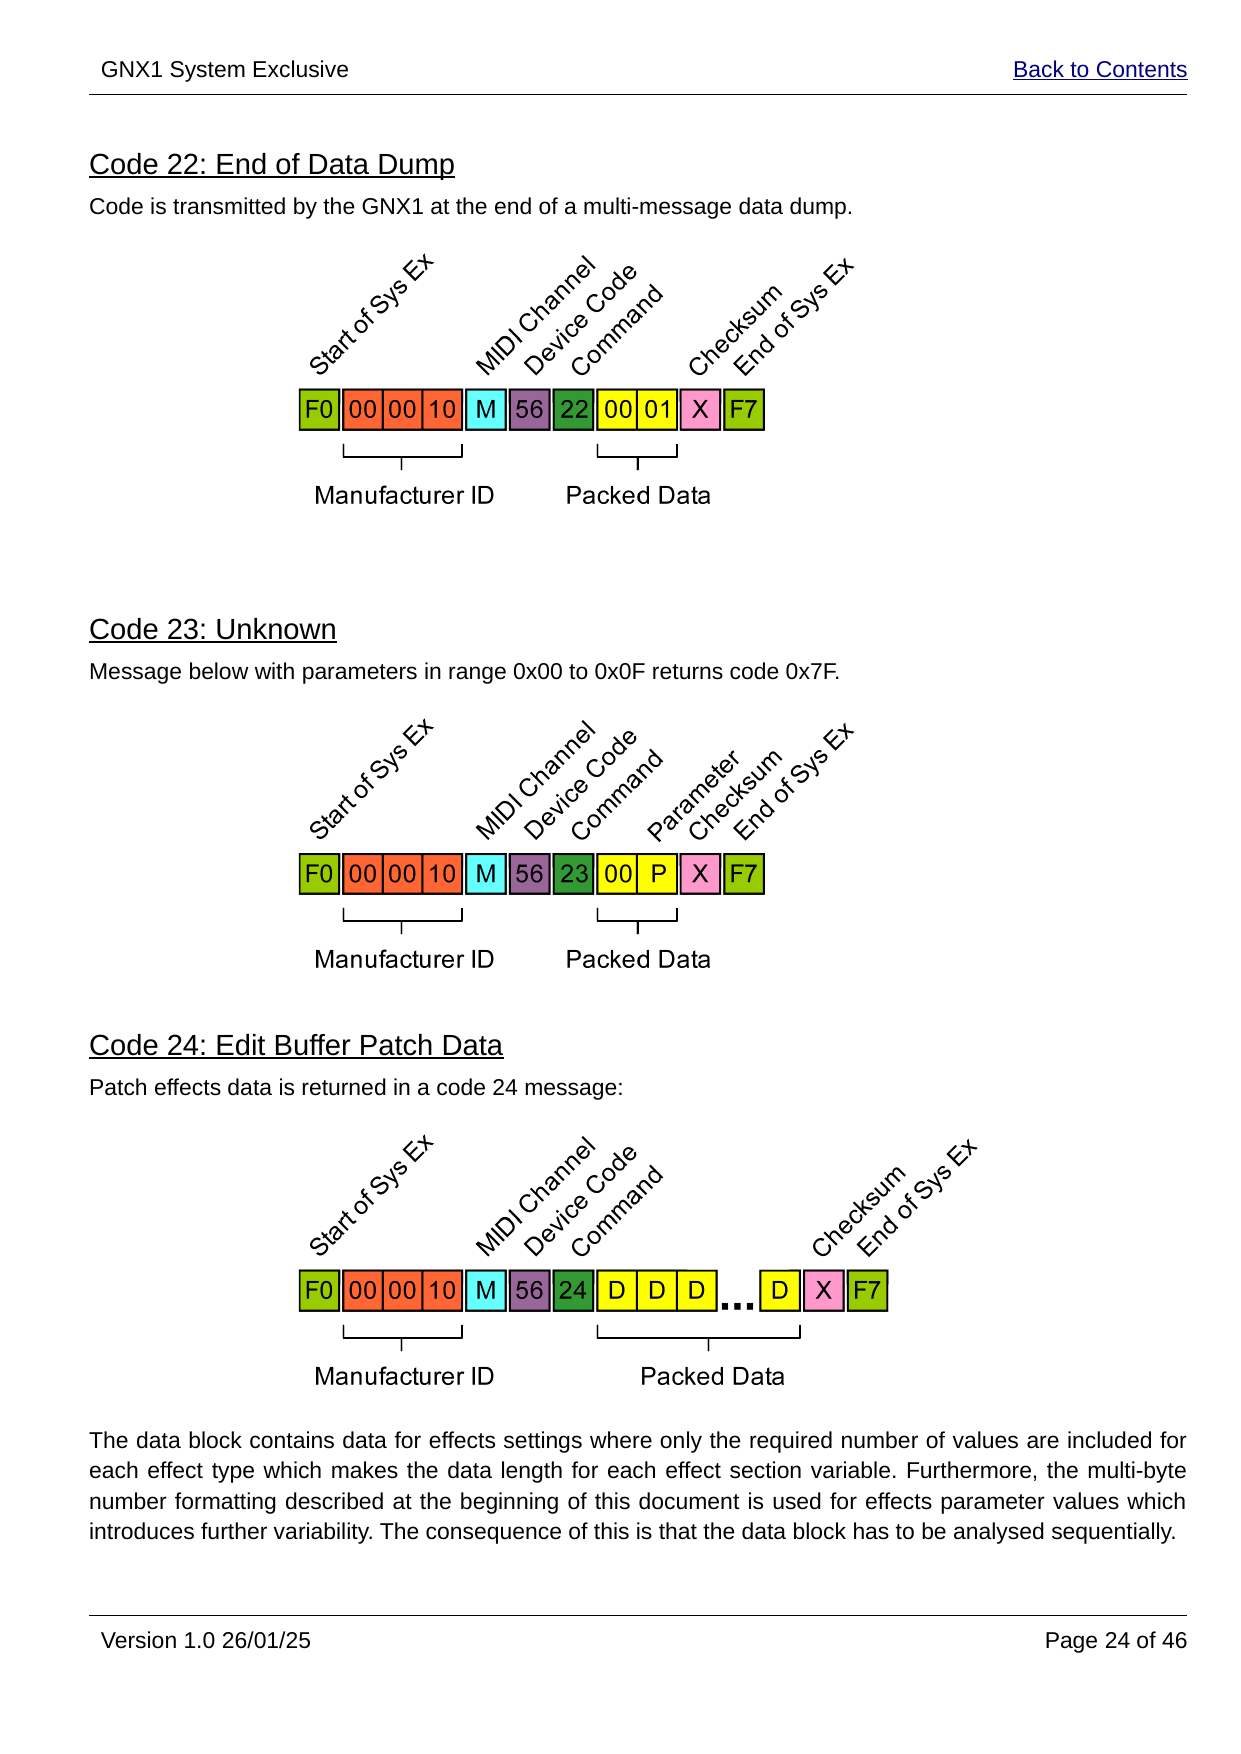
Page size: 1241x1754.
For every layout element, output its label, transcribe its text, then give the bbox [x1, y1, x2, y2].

subtitle Code 22: End of Data Dump [89, 147, 1187, 181]
subtitle Code 23: Unknown [89, 612, 1187, 646]
picture [298, 717, 978, 974]
subtitle Code 24: Edit Buffer Patch Data [89, 724, 1187, 1062]
text Code is transmitted by the GNX1 at the end of a multi-message data dump. [89, 193, 1187, 219]
picture [298, 1133, 978, 1391]
picture [298, 252, 978, 510]
text Patch effects data is returned in a code 24 message: [89, 1074, 1187, 1101]
text Message below with parameters in range 0x00 to 0x0F returns code 0x7F. [89, 658, 1187, 684]
text The data block contains data for effects settings where only the required number of values are included for each effect type which makes the data length for each effect section variable. Furthermore, the multi-byte number formatting described at the beginning of this document is used for effects parameter values which introduces further variability. The consequence of this is that the data block has to be analysed sequentially. [89, 1119, 1187, 1544]
